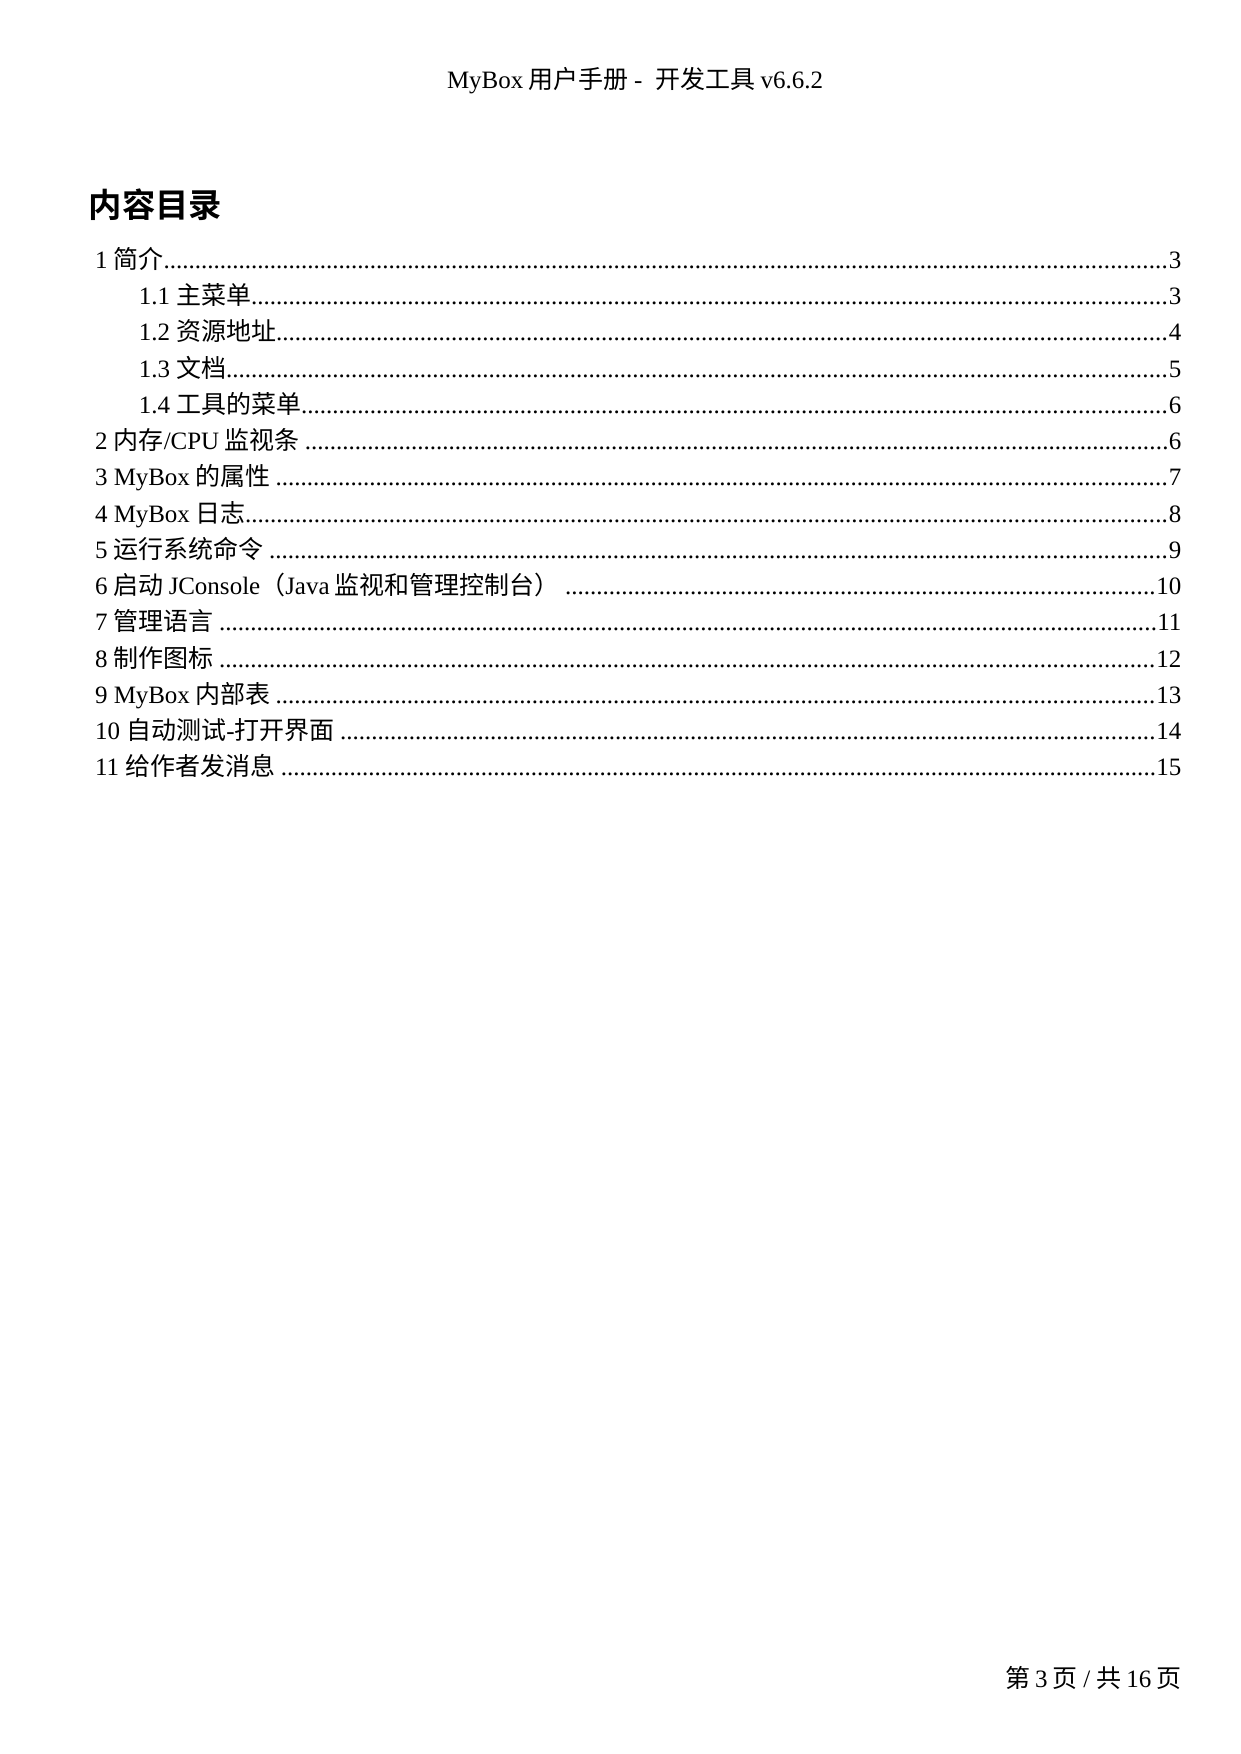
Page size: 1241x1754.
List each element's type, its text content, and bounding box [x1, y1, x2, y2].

text 1 简介 3 [88, 239, 1181, 276]
text 10 自动测试-打开界面 14 [88, 711, 1181, 747]
text 3 MyBox的属性 7 [88, 457, 1181, 493]
text 1.3 文档 5 [132, 348, 1181, 384]
subtitle 内容目录 [88, 178, 1181, 227]
text 1.4 工具的菜单 6 [132, 384, 1181, 421]
text 8 制作图标 12 [88, 638, 1181, 674]
text 1.2 资源地址 4 [132, 312, 1181, 348]
text 9 MyBox内部表 13 [88, 674, 1181, 711]
text 6 启动JConsole（Java监视和管理控制台） 10 [88, 566, 1181, 602]
text 5 运行系统命令 9 [88, 529, 1181, 566]
text 7 管理语言 11 [88, 602, 1181, 638]
text 11 给作者发消息 15 [88, 747, 1181, 783]
text 1.1 主菜单 3 [132, 276, 1181, 312]
text 4 MyBox日志 8 [88, 493, 1181, 529]
text 2 内存/CPU监视条 6 [88, 421, 1181, 457]
